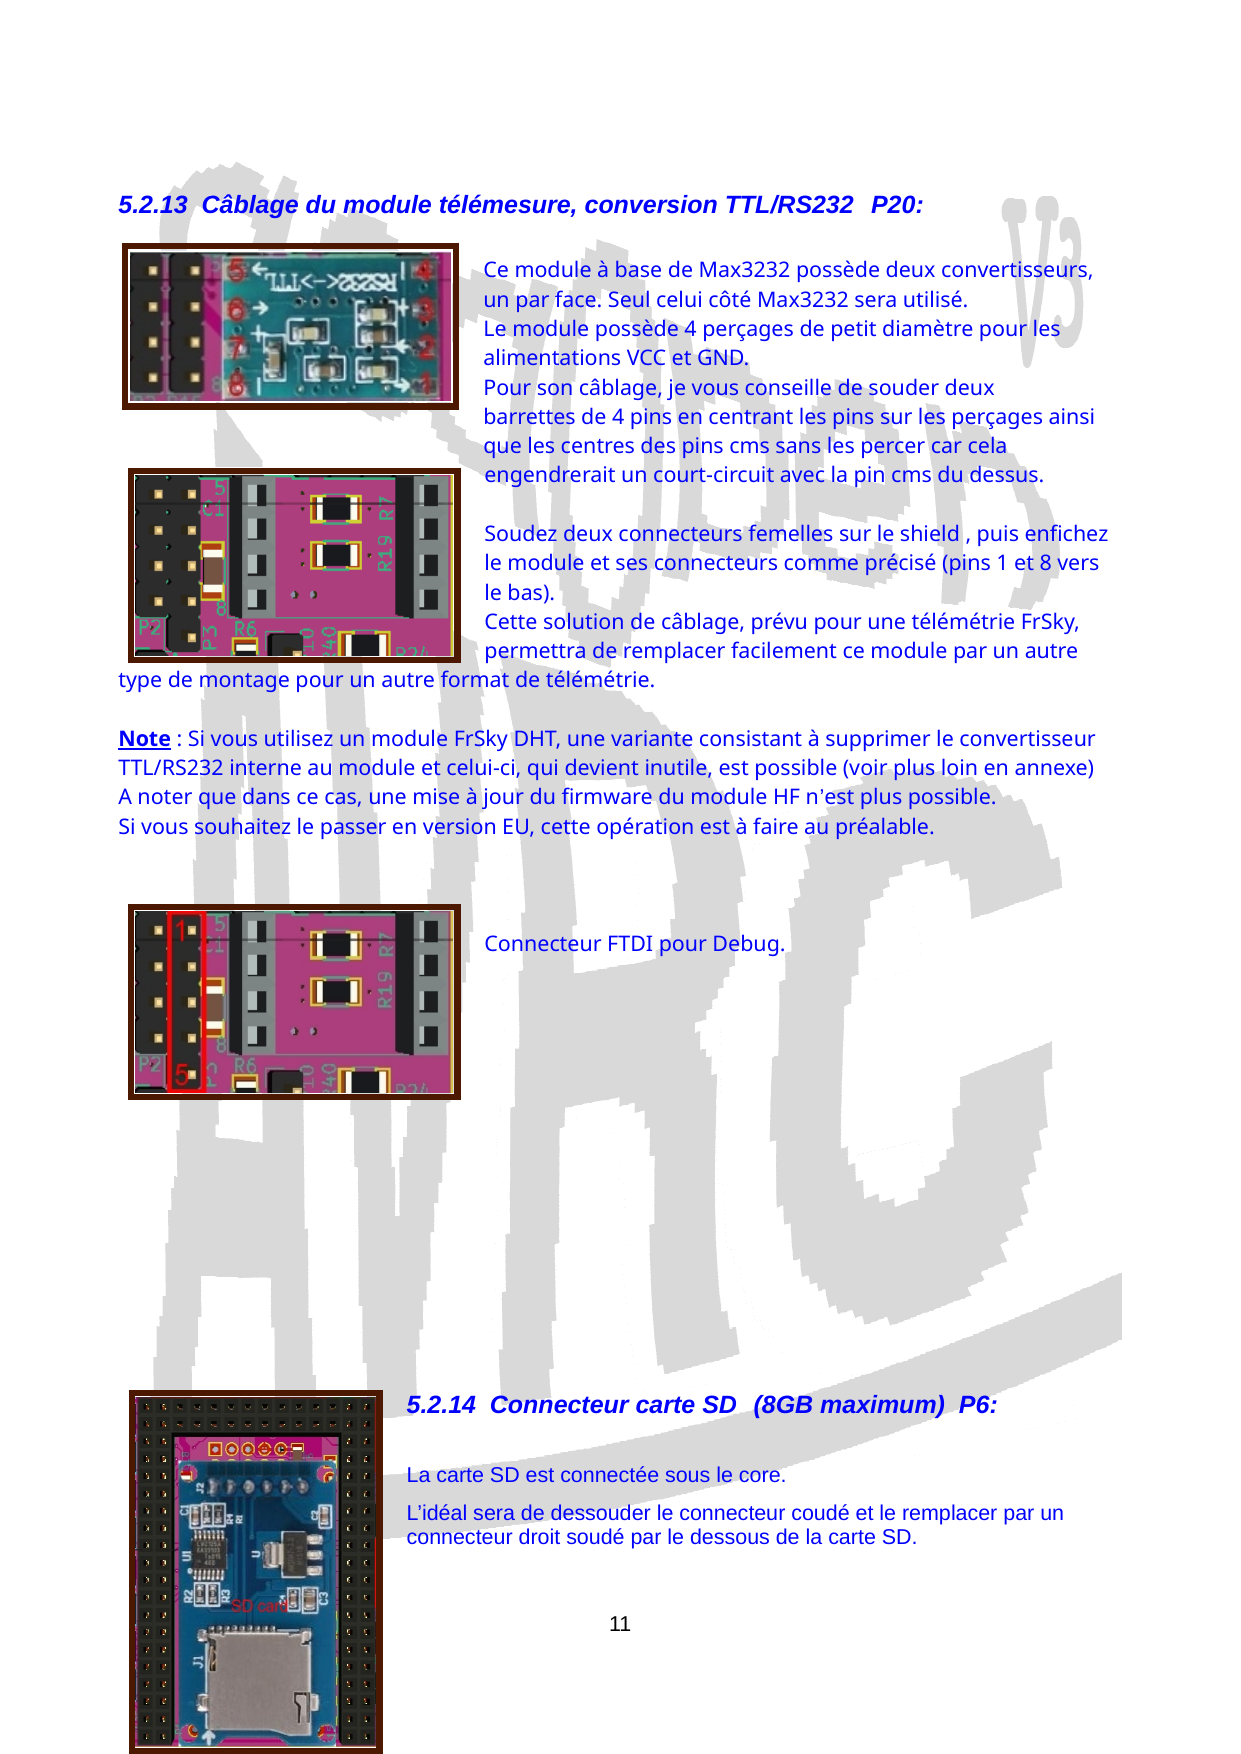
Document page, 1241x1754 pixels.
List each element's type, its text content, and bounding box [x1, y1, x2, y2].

text barrettes de 4 pins en centrant les pins sur les perçages ainsi que les centres des pins cms sans les percer car cela engendrerait un court-circuit avec la pin cms du dessus. [118, 401, 1122, 489]
text Si vous souhaitez le passer en version EU, cette opération est à faire au préalable. [118, 811, 1122, 840]
text La carte SD est connectée sous le core. [383, 1463, 1122, 1487]
text Cette solution de câblage, prévu pour une télémétrie FrSky, permettra de remplacer facilement ce module par un autre type de montage pour un autre format de télémétrie. [118, 606, 1122, 694]
text Pour son câblage, je vous conseille de souder deux [459, 372, 1122, 401]
picture [135, 911, 453, 1093]
text L’idéal sera de dessouder le connecteur coudé et le remplacer par un connecteur droit soudé par le dessous de la carte SD. [383, 1500, 1122, 1549]
subtitle 5.2.13 Câblage du module télémesure, conversion TTL/RS232 P20: [118, 191, 1122, 219]
text Le module possède 4 perçages de petit diamètre pour les [459, 313, 1122, 343]
picture [135, 1397, 376, 1747]
picture [130, 251, 451, 401]
text Soudez deux connecteurs femelles sur le shield , puis enfichez le module et ses connecteurs comme précisé (pins 1 et 8 vers le bas). [461, 518, 1122, 606]
text A noter que dans ce cas, une mise à jour du firmware du module HF n’est plus possible. [118, 782, 1122, 811]
picture [135, 475, 453, 656]
subtitle 5.2.14 Connecteur carte SD (8GB maximum) P6: [383, 1390, 1122, 1419]
text Connecteur FTDI pour Debug. [461, 928, 1122, 957]
text Note : Si vous utilisez un module FrSky DHT, une variante consistant à supprimer le convertisseur TTL/RS232 interne au module et celui-ci, qui devient inutile, est possible (voir plus loin en annexe) [118, 723, 1122, 782]
text Ce module à base de Max3232 possède deux convertisseurs, un par face. Seul celui côté Max3232 sera utilisé. [459, 255, 1122, 313]
text alimentations VCC et GND. [459, 343, 1122, 372]
